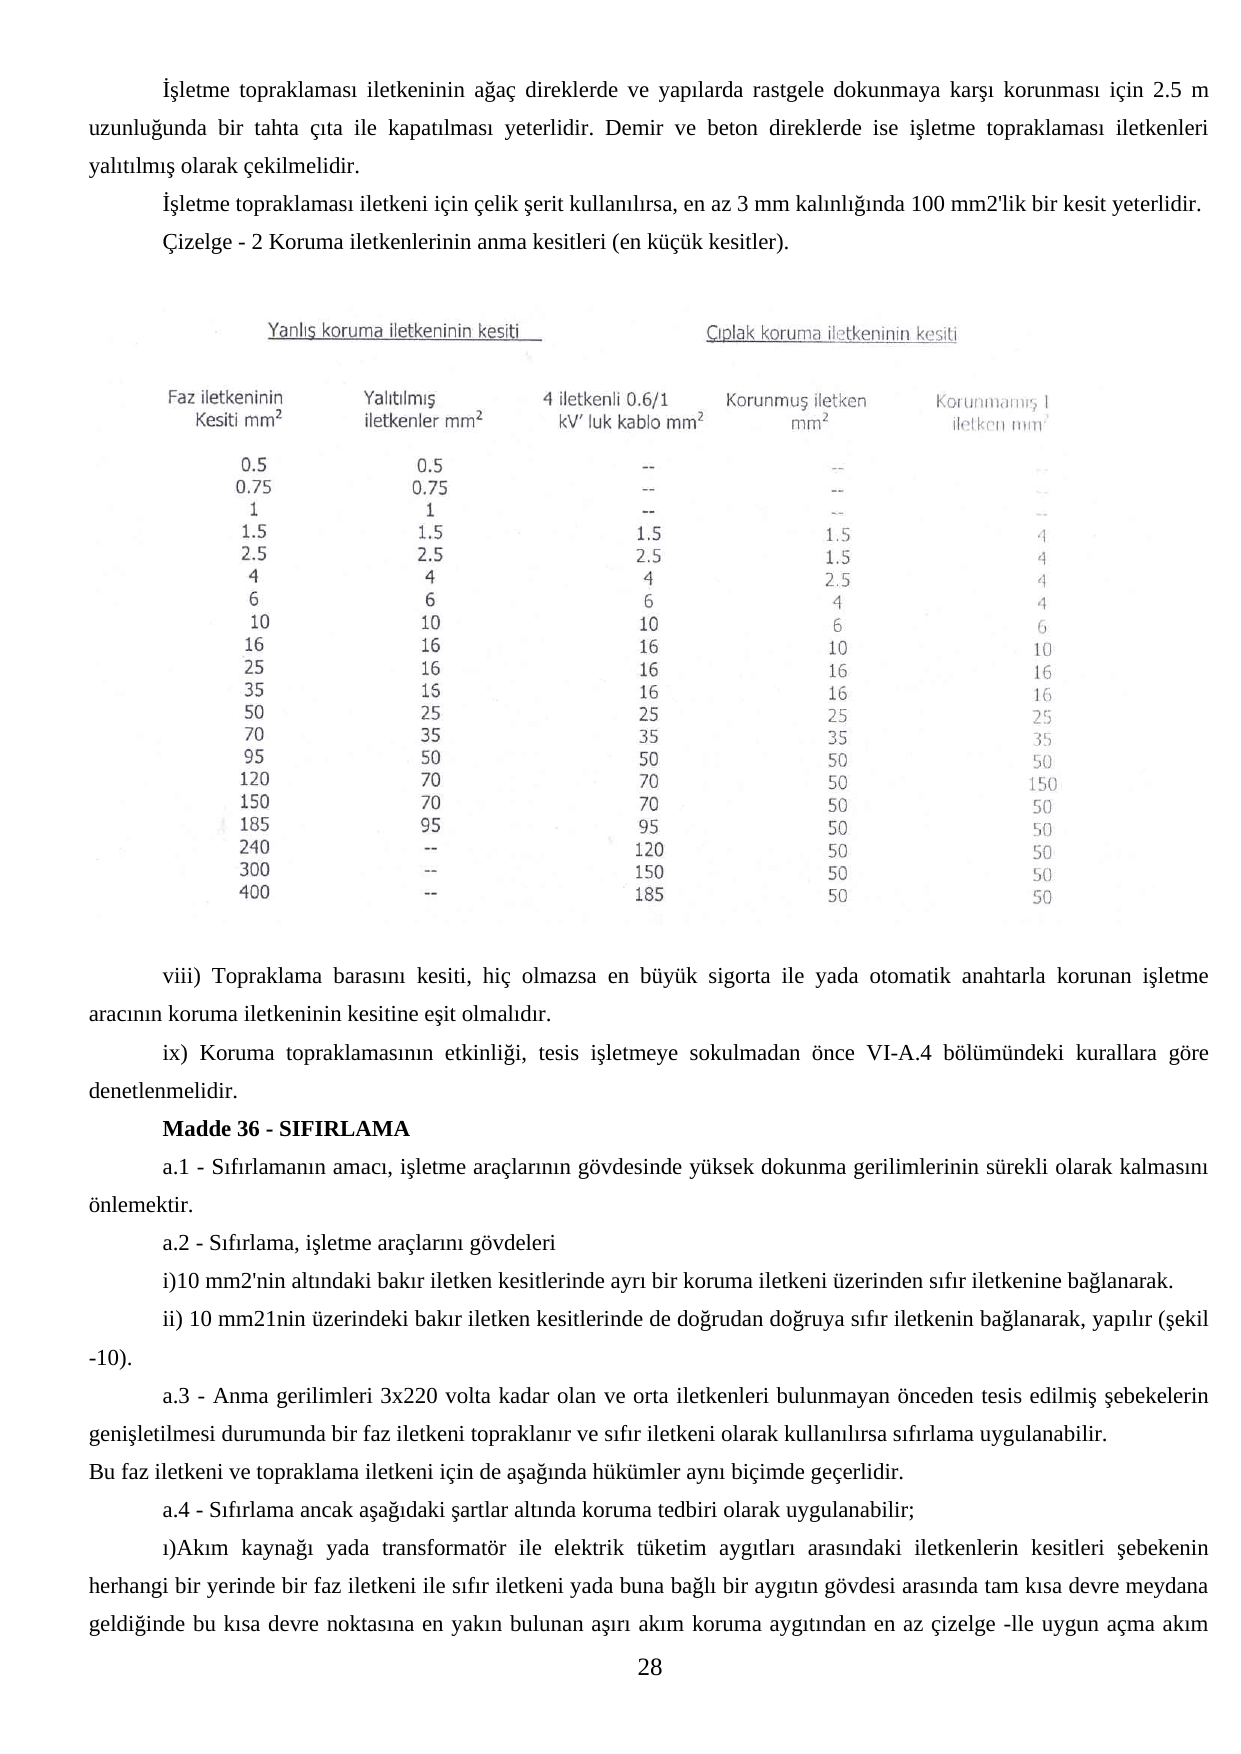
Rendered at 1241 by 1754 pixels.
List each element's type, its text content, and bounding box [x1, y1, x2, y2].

text Madde 36 - SIFIRLAMA [88, 1116, 1211, 1141]
text a.3 - Anma gerilimleri 3x220 volta kadar olan ve orta iletkenleri bulunmayan önceden tesis edilmiş şebekelerin genişletilmesi durumunda bir faz iletkeni topraklanır ve sıfır iletkeni olarak kullanılırsa sıfırlama uygulanabilir. [88, 1383, 1211, 1446]
text İşletme topraklaması iletkeninin ağaç direklerde ve yapılarda rastgele dokunmaya karşı korunması için 2.5 m uzunluğunda bir tahta çıta ile kapatılması yeterlidir. Demir ve beton direklerde ise işletme topraklaması iletkenleri yalıtılmış olarak çekilmelidir. [88, 77, 1211, 178]
text ii) 10 mm21nin üzerindeki bakır iletken kesitlerinde de doğrudan doğruya sıfır iletkenin bağlanarak, yapılır (şekil -10). [88, 1306, 1211, 1370]
text Bu faz iletkeni ve topraklama iletkeni için de aşağında hükümler aynı biçimde geçerlidir. [88, 1459, 1211, 1484]
text Çizelge - 2 Koruma iletkenlerinin anma kesitleri (en küçük kesitler). [88, 229, 1211, 255]
text İşletme topraklaması iletkeni için çelik şerit kullanılırsa, en az 3 mm kalınlığında 100 mm2'lik bir kesit yeterlidir. [88, 191, 1211, 217]
text a.1 - Sıfırlamanın amacı, işletme araçlarının gövdesinde yüksek dokunma gerilimlerinin sürekli olarak kalmasını önlemektir. [88, 1154, 1211, 1217]
text i)10 mm2'nin altındaki bakır iletken kesitlerinde ayrı bir koruma iletkeni üzerinden sıfır iletkenine bağlanarak. [88, 1268, 1211, 1294]
text ı)Akım kaynağı yada transformatör ile elektrik tüketim aygıtları arasındaki iletkenlerin kesitleri şebekenin herhangi bir yerinde bir faz iletkeni ile sıfır iletkeni yada buna bağlı bir aygıtın gövdesi arasında tam kısa devre meydana geldiğinde bu kısa devre noktasına en yakın bulunan aşırı akım koruma aygıtından en az çizelge -lle uygun açma akım [88, 1535, 1211, 1637]
text a.2 - Sıfırlama, işletme araçlarını gövdeleri [88, 1230, 1211, 1256]
text a.4 - Sıfırlama ancak aşağıdaki şartlar altında koruma tedbiri olarak uygulanabilir; [88, 1497, 1211, 1522]
text ix) Koruma topraklamasının etkinliği, tesis işletmeye sokulmadan önce VI-A.4 bölümündeki kurallara göre denetlenmelidir. [88, 1039, 1211, 1103]
picture [95, 306, 1156, 926]
text viii) Topraklama barasını kesiti, hiç olmazsa en büyük sigorta ile yada otomatik anahtarla korunan işletme aracının koruma iletkeninin kesitine eşit olmalıdır. [88, 963, 1211, 1027]
